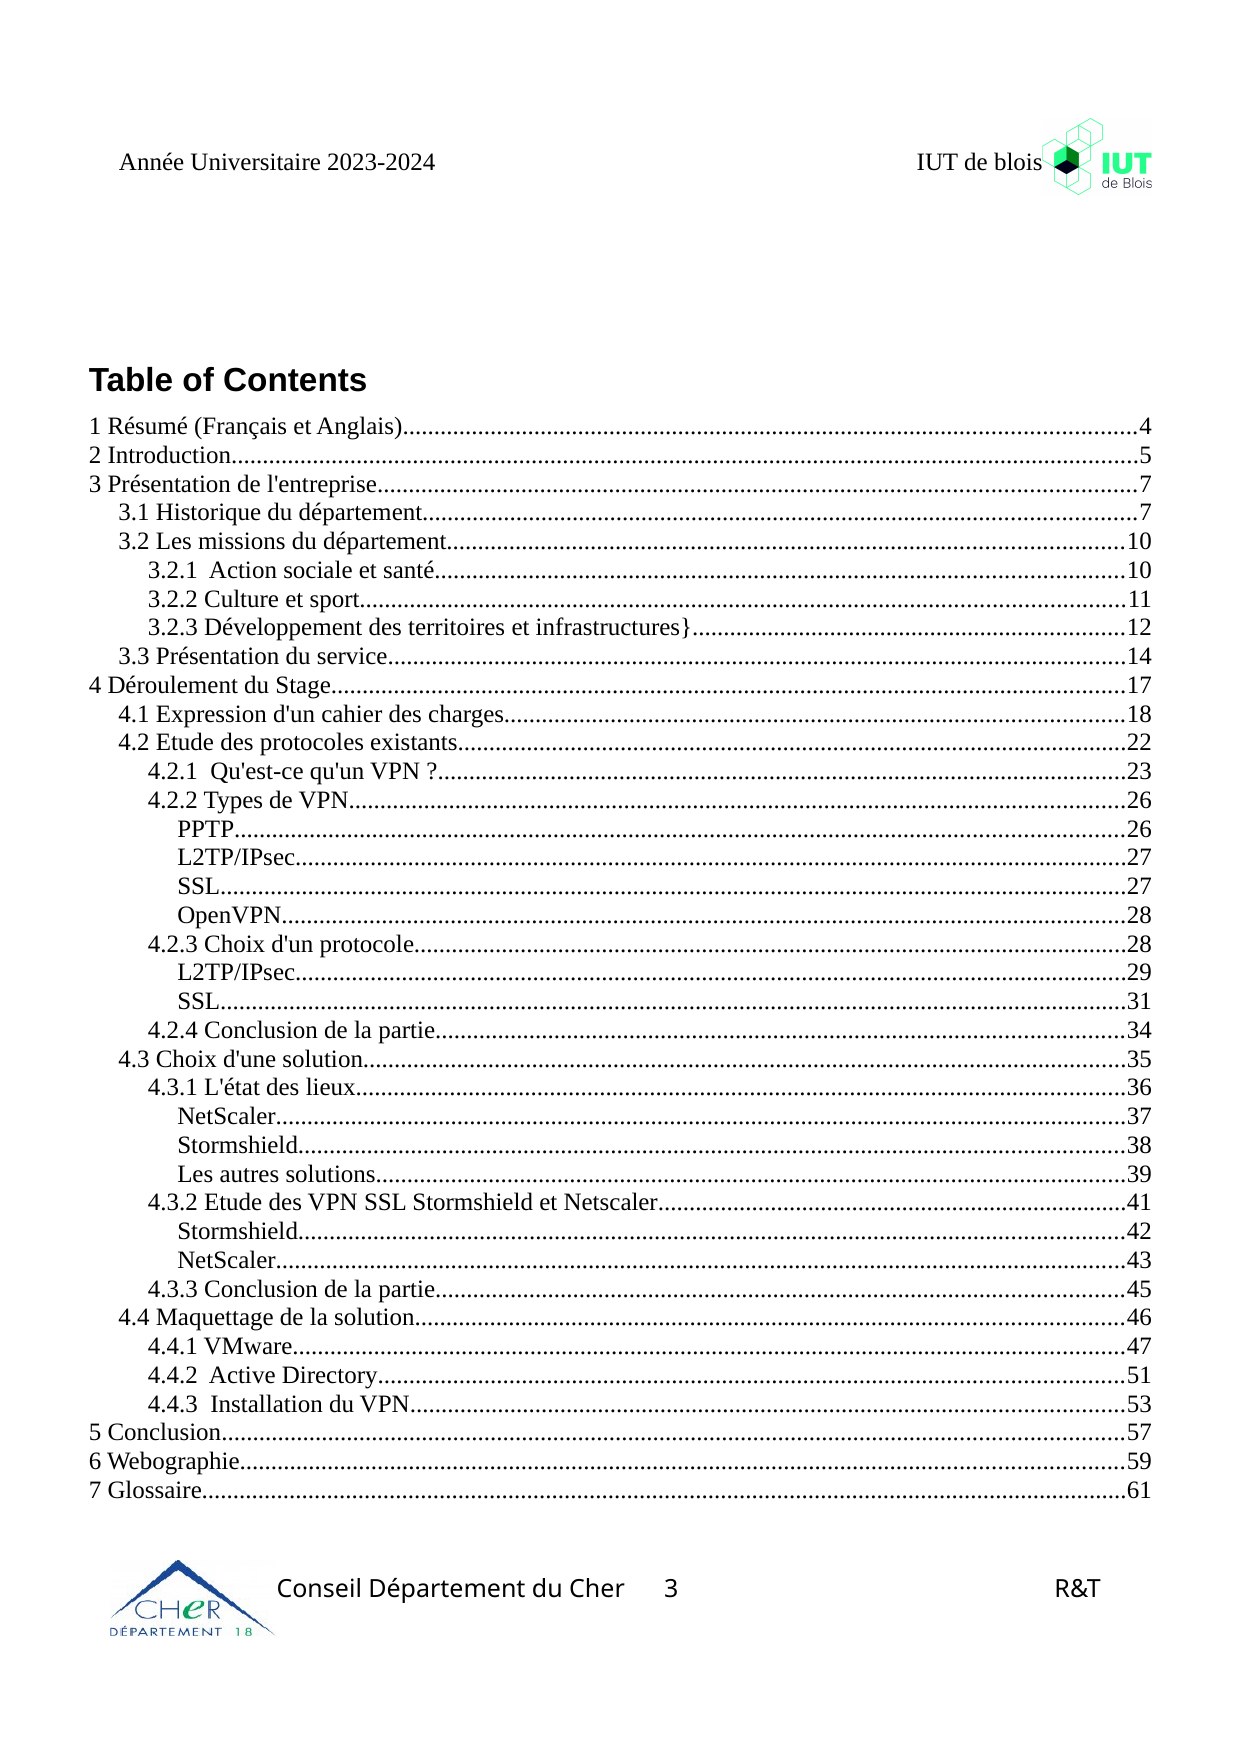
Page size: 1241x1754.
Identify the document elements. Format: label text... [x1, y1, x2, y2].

text 4.2.4 Conclusion de la partie 34 [148, 1015, 1152, 1044]
text 4.3.1 L'état des lieux 36 [148, 1072, 1152, 1101]
text 6 Webographie 59 [88, 1446, 1152, 1475]
text 4.4.1 VMware 47 [148, 1331, 1152, 1360]
text 4.2 Etude des protocoles existants 22 [118, 727, 1152, 756]
text 5 Conclusion 57 [88, 1417, 1152, 1446]
text 4.3.3 Conclusion de la partie 45 [148, 1274, 1152, 1302]
text 4.4 Maquettage de la solution 46 [118, 1302, 1152, 1331]
text 4.2.3 Choix d'un protocole 28 [148, 929, 1152, 957]
text 3.1 Historique du département 7 [118, 497, 1152, 526]
text NetScaler 43 [177, 1245, 1152, 1274]
picture [1042, 118, 1152, 195]
text 3.2.2 Culture et sport 11 [148, 584, 1152, 612]
text Les autres solutions 39 [177, 1159, 1152, 1187]
text PPTP 26 [177, 814, 1152, 842]
subtitle Table of Contents [88, 360, 1152, 399]
text L2TP/IPsec 29 [177, 957, 1152, 986]
text Stormshield 42 [177, 1216, 1152, 1245]
text 3.2.3 Développement des territoires et infrastructures} 12 [148, 612, 1152, 641]
text NetScaler 37 [177, 1101, 1152, 1130]
text 3.2.1 Action sociale et santé 10 [148, 555, 1152, 584]
text SSL 27 [177, 871, 1152, 900]
text 4.3 Choix d'une solution 35 [118, 1044, 1152, 1072]
text OpenVPN 28 [177, 900, 1152, 929]
text 4.2.2 Types de VPN 26 [148, 785, 1152, 814]
text 3 Présentation de l'entreprise 7 [88, 469, 1152, 497]
text 4.2.1 Qu'est-ce qu'un VPN ? 23 [148, 756, 1152, 785]
text 4.4.2 Active Directory 51 [148, 1360, 1152, 1389]
text 4 Déroulement du Stage 17 [88, 670, 1152, 699]
text 7 Glossaire 61 [88, 1475, 1152, 1504]
text 2 Introduction 5 [88, 440, 1152, 469]
text 4.1 Expression d'un cahier des charges 18 [118, 699, 1152, 727]
text 3.3 Présentation du service 14 [118, 641, 1152, 670]
text SSL 31 [177, 986, 1152, 1015]
text 3.2 Les missions du département 10 [118, 526, 1152, 555]
text 4.3.2 Etude des VPN SSL Stormshield et Netscaler 41 [148, 1187, 1152, 1216]
text 1 Résumé (Français et Anglais) 4 [88, 411, 1152, 440]
text L2TP/IPsec 27 [177, 842, 1152, 871]
text 4.4.3 Installation du VPN 53 [148, 1389, 1152, 1417]
picture [110, 1560, 277, 1636]
text Stormshield 38 [177, 1130, 1152, 1159]
